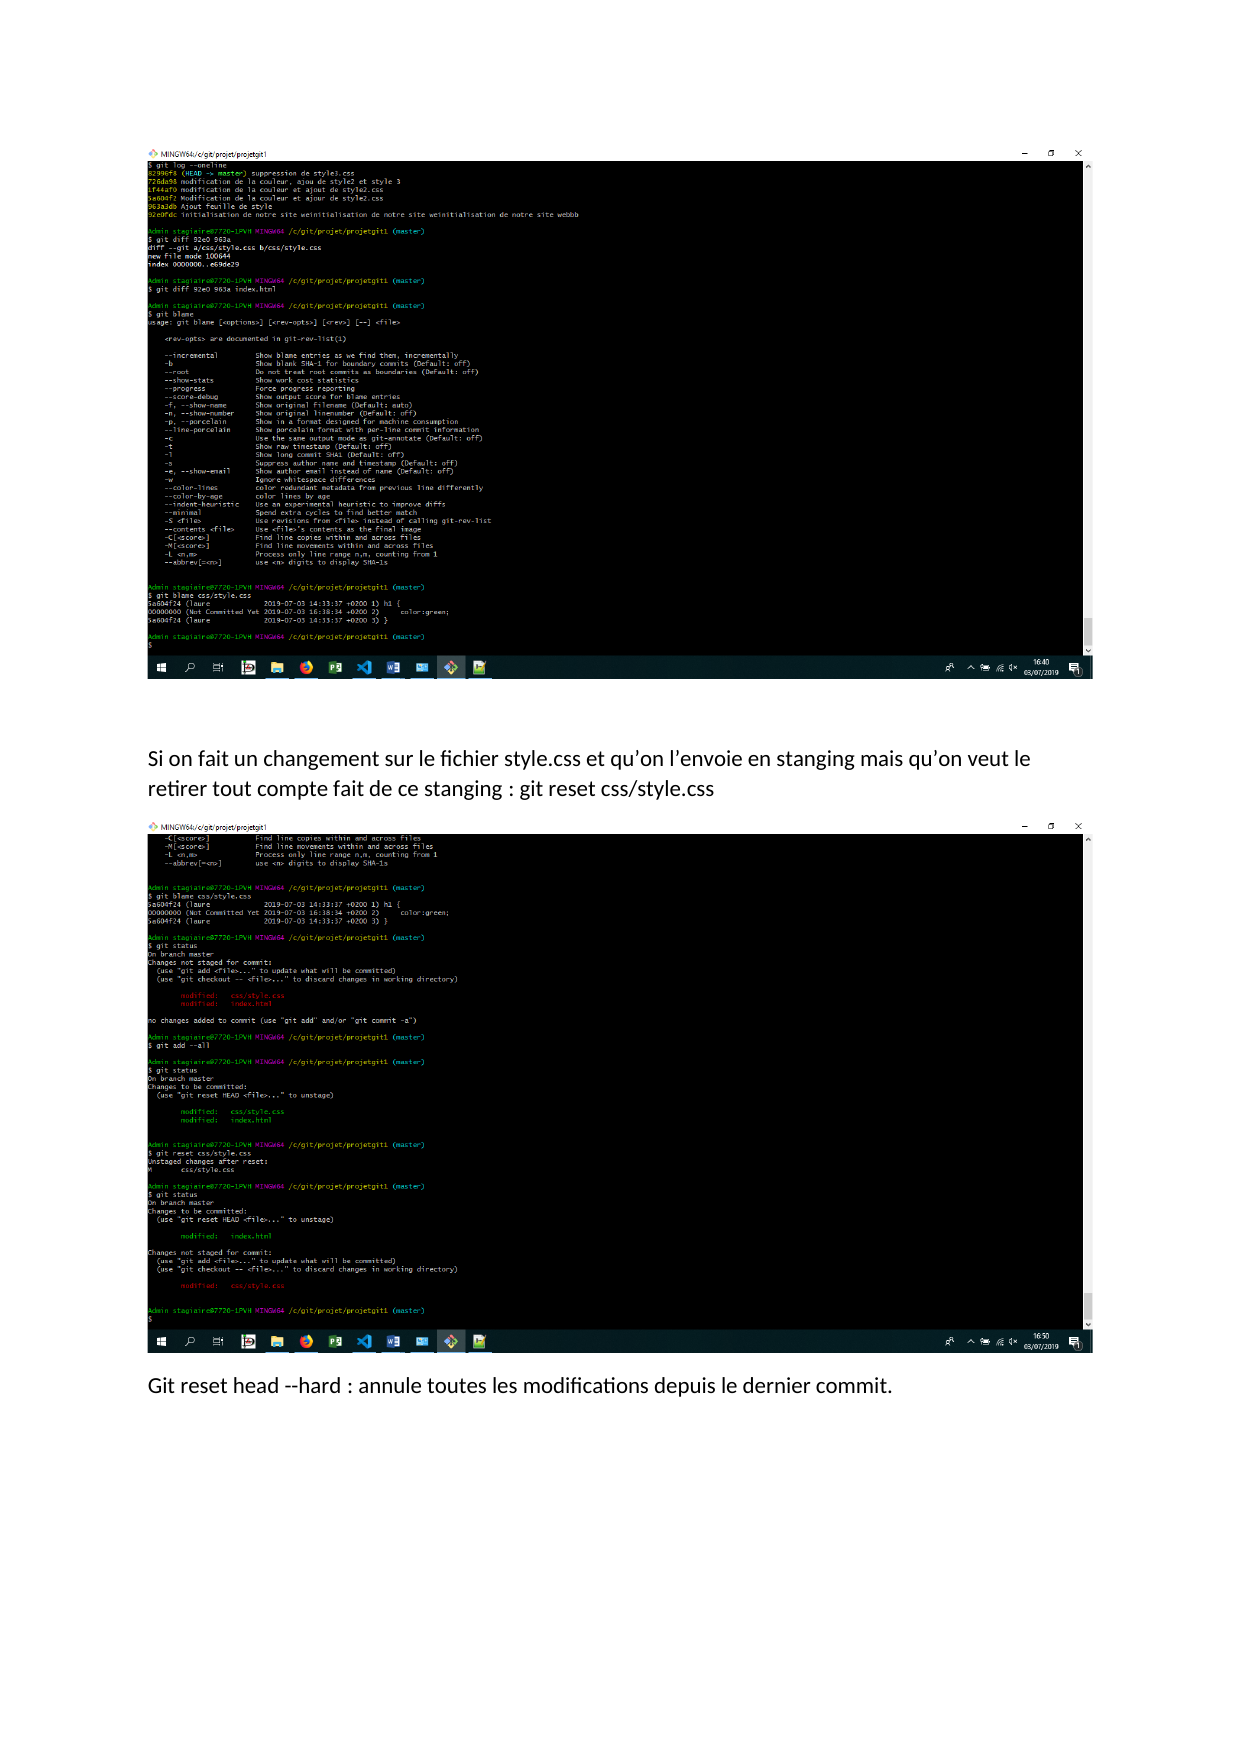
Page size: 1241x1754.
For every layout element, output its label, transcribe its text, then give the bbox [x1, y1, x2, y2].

picture [147, 820, 1093, 1353]
text Git reset head --hard : annule toutes les modifications depuis le dernier commit. [148, 1371, 1093, 1399]
text Si on fait un changement sur le fichier style.css et qu’on l’envoie en stanging mais qu’on veut le retirer tout compte fait de ce stanging : git reset css/style.css [148, 744, 1093, 802]
picture [147, 147, 1093, 679]
